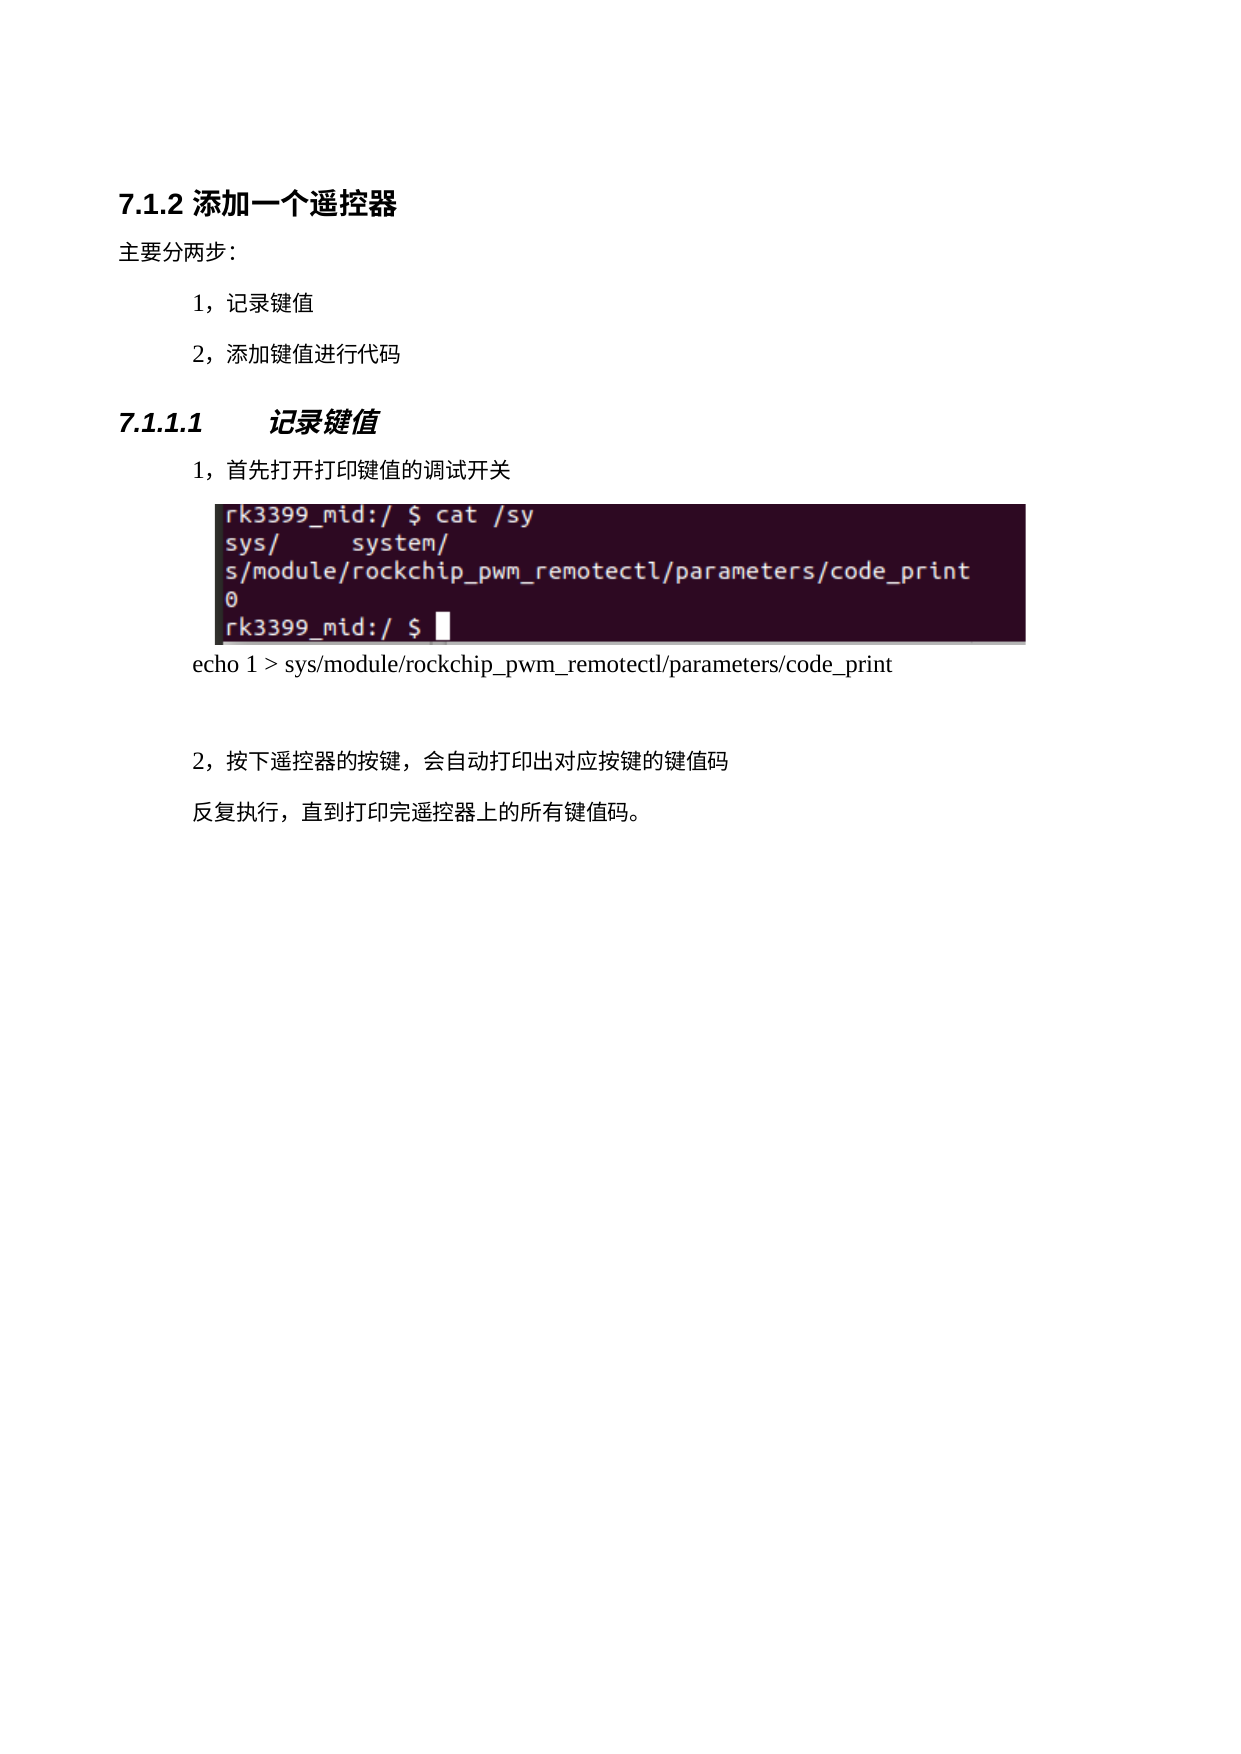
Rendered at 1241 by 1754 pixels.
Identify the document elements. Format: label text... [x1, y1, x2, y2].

picture [214, 504, 1026, 645]
text 反复执行，直到打印完遥控器上的所有键值码。 [118, 795, 1122, 827]
subtitle 7.1.1.1 记录键值 [118, 401, 1122, 441]
subtitle 7.1.2 添加一个遥控器 [118, 180, 1122, 223]
text 1，记录键值 [118, 286, 1122, 318]
text 1，首先打开打印键值的调试开关 [118, 453, 1122, 485]
text 2，添加键值进行代码 [118, 337, 1122, 369]
text echo 1 > sys/module/rockchip_pwm_remotectl/parameters/code_print [118, 504, 1122, 678]
text 主要分两步： [118, 235, 1122, 267]
text 2，按下遥控器的按键，会自动打印出对应按键的键值码 [118, 744, 1122, 776]
